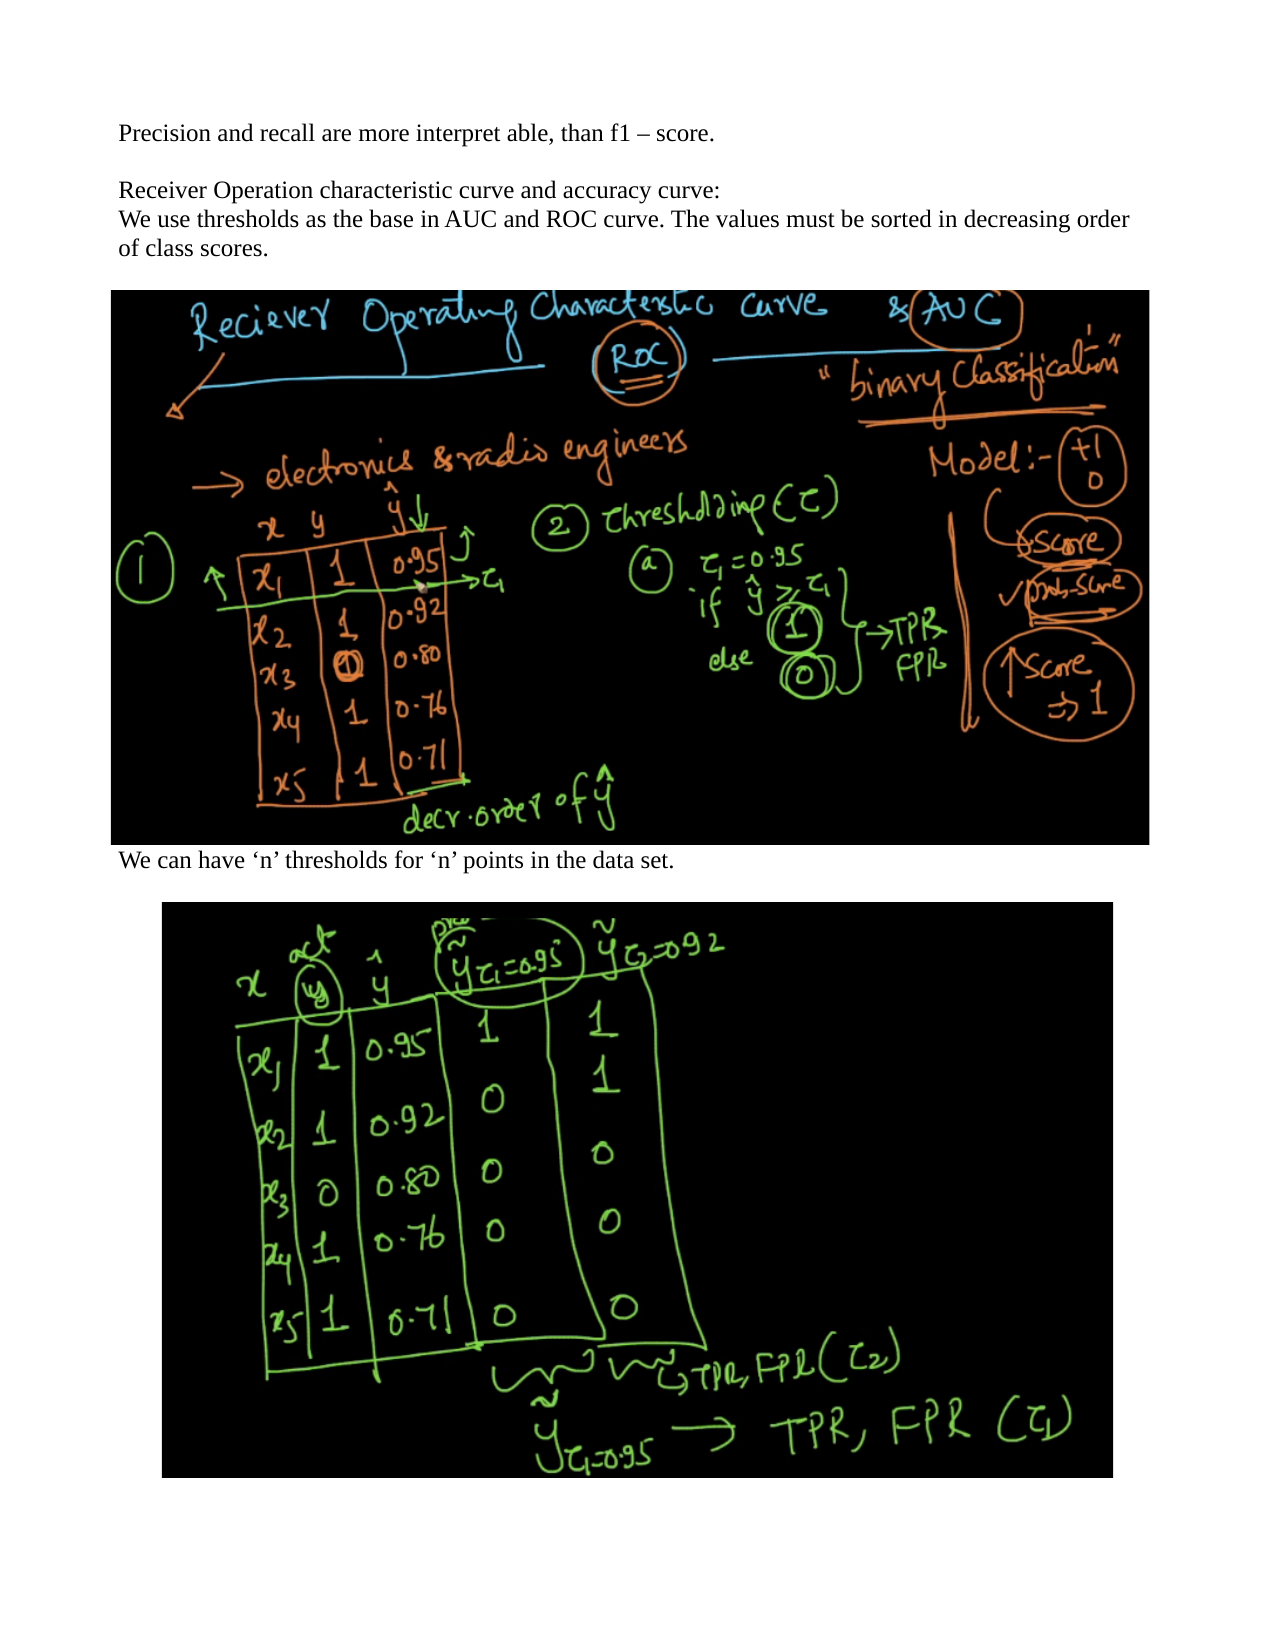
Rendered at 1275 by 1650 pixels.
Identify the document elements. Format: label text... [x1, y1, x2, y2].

text We can have ‘n’ thresholds for ‘n’ points in the data set. [118, 262, 1157, 874]
picture [161, 902, 1114, 1478]
picture [110, 290, 1150, 845]
text Precision and recall are more interpret able, than f1 – score. [118, 118, 1157, 147]
text We use thresholds as the base in AUC and ROC curve. The values must be sorted in decreasing order of class scores. [118, 204, 1157, 262]
text Receiver Operation characteristic curve and accuracy curve: [118, 176, 1157, 204]
